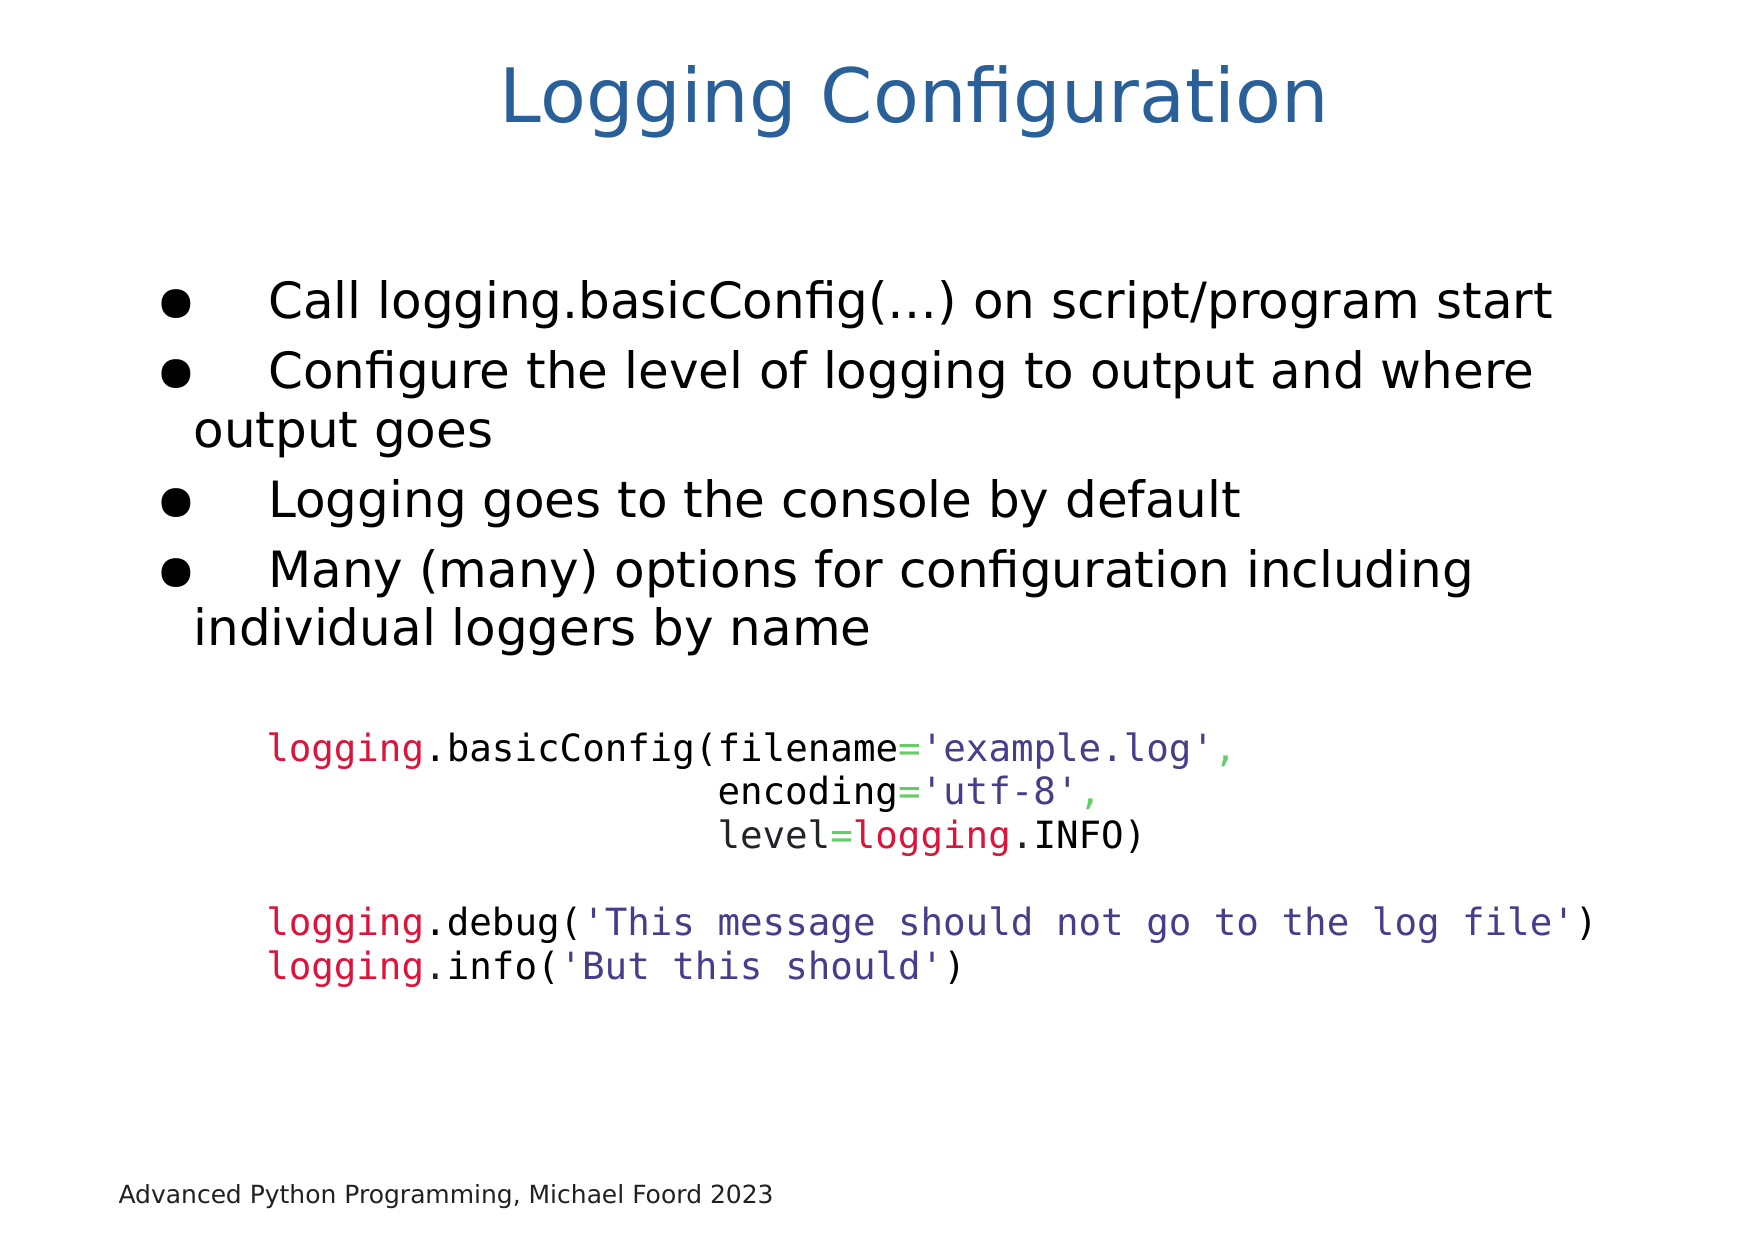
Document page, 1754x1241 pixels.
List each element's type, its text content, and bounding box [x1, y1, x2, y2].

text encoding='utf-8', [266, 770, 1636, 814]
text logging.info('But this should') [266, 944, 1636, 988]
text logging.debug('This message should not go to the log file') [266, 901, 1636, 944]
text Logging Configuration [193, 53, 1636, 140]
list Many (many) options for configuration including individual loggers by name [156, 541, 1636, 657]
list Configure the level of logging to output and where output goes [156, 342, 1636, 459]
text logging.basicConfig(filename='example.log', [266, 726, 1636, 770]
list Logging goes to the console by default [156, 471, 1636, 529]
list Call logging.basicConfig(…) on script/program start [156, 272, 1636, 331]
text level=logging.INFO) [266, 814, 1636, 857]
